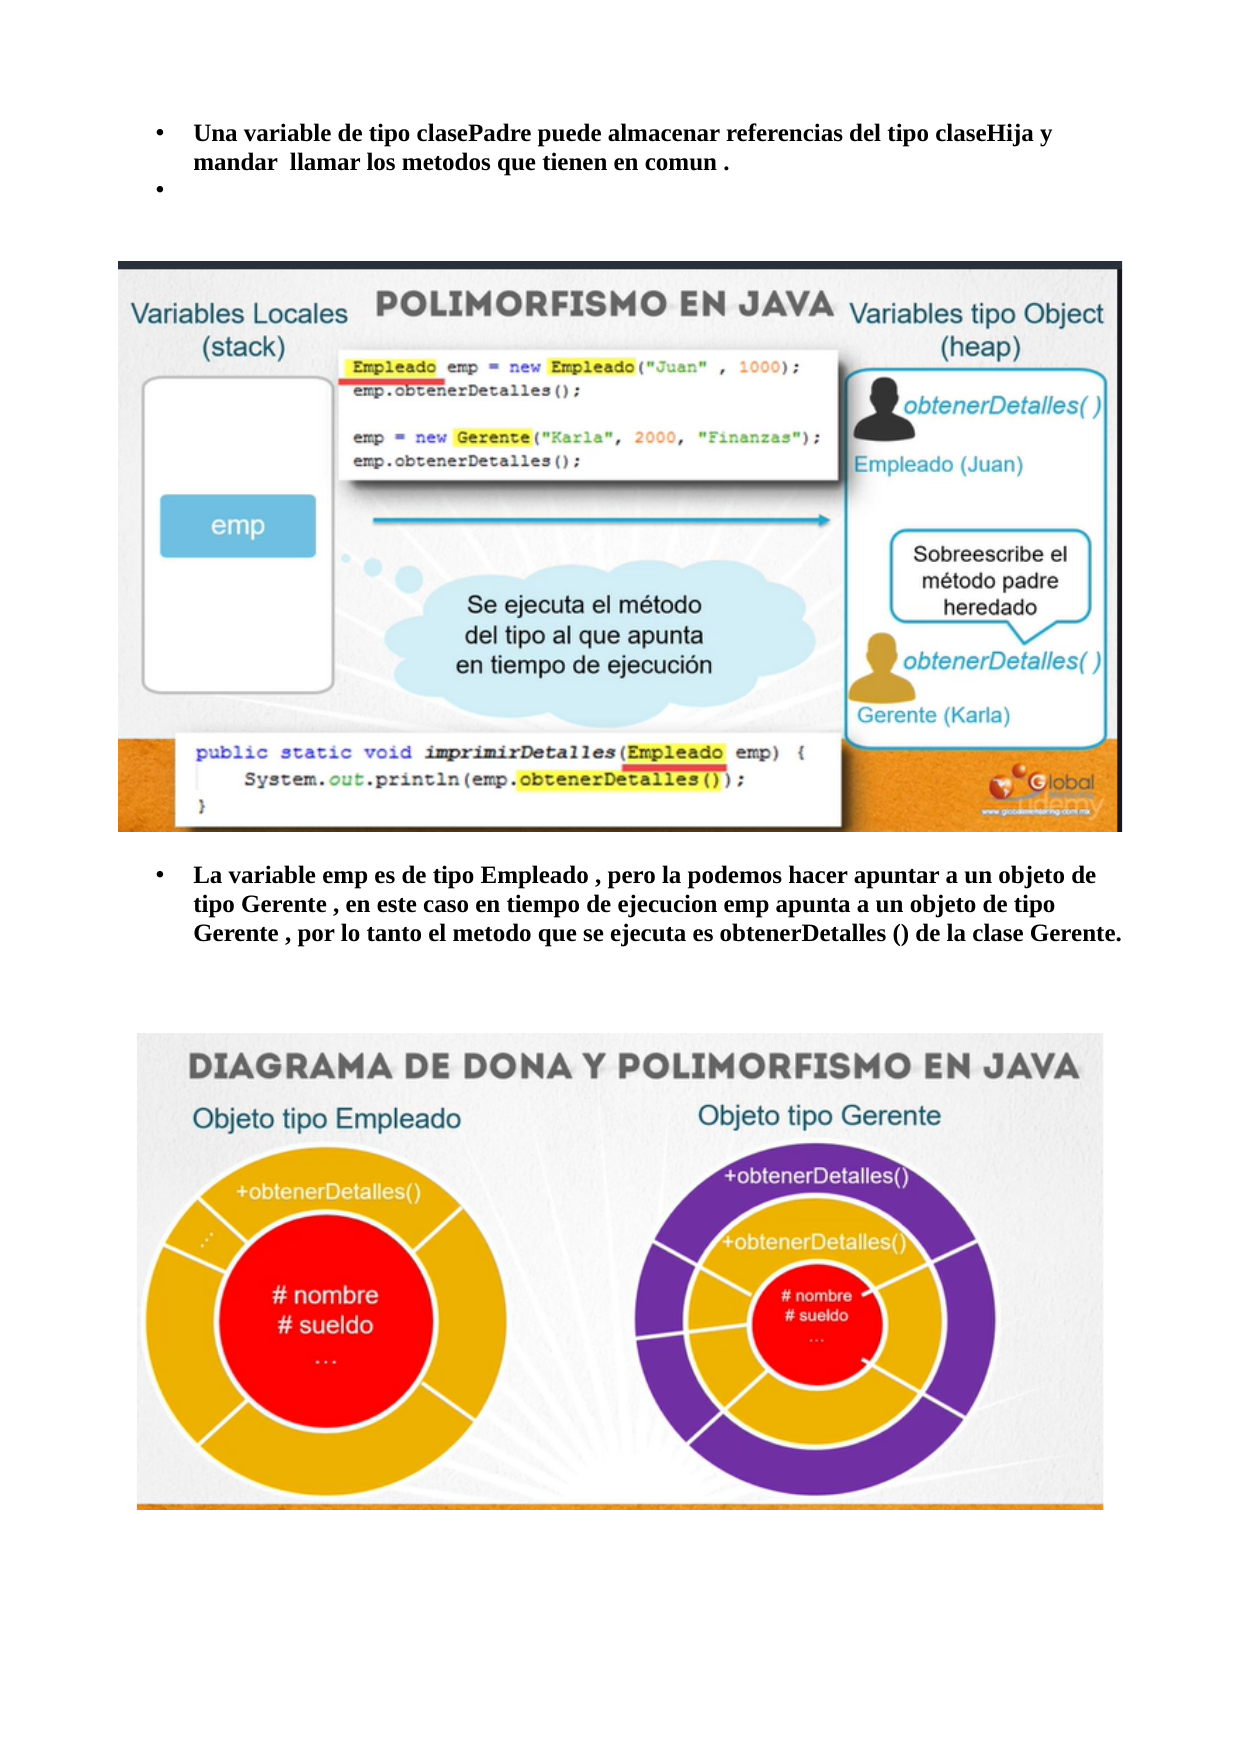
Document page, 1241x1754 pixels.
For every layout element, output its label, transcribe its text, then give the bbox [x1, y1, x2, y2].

picture [118, 261, 1123, 832]
list La variable emp es de tipo Empleado , pero la podemos hacer apuntar a un objeto de tipo Gerente , en este caso en tiempo de ejecucion emp apunta a un objeto de tipo Gerente , por lo tanto el metodo que se ejecuta es obtenerDetalles () de la clase Gerente. [156, 861, 1122, 947]
list Una variable de tipo clasePadre puede almacenar referencias del tipo claseHija y mandar llamar los metodos que tienen en comun . [156, 118, 1122, 176]
picture [136, 1033, 1104, 1510]
